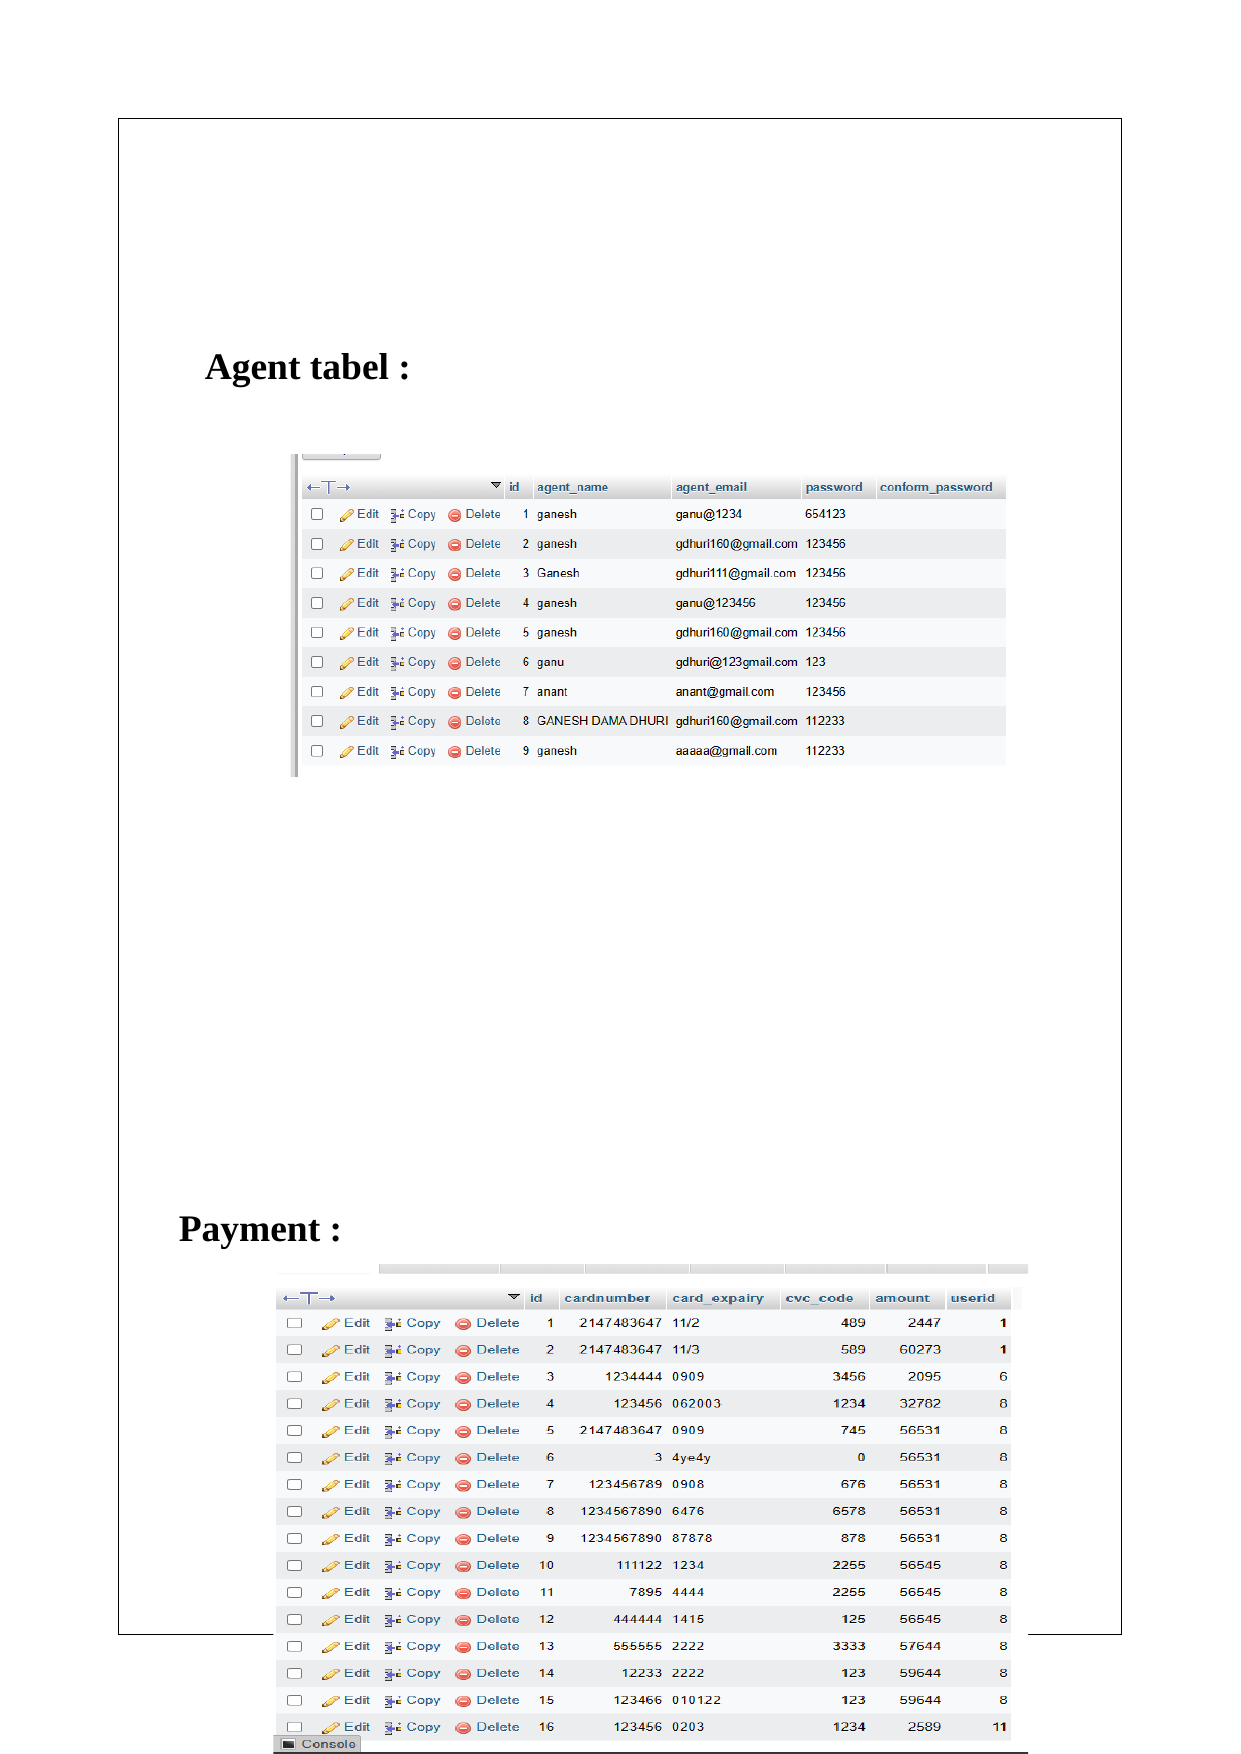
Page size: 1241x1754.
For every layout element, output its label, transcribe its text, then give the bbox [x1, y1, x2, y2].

picture [290, 454, 1008, 777]
picture [273, 1264, 1029, 1754]
text Payment : [122, 1207, 1118, 1250]
text Agent tabel : [122, 344, 1118, 387]
